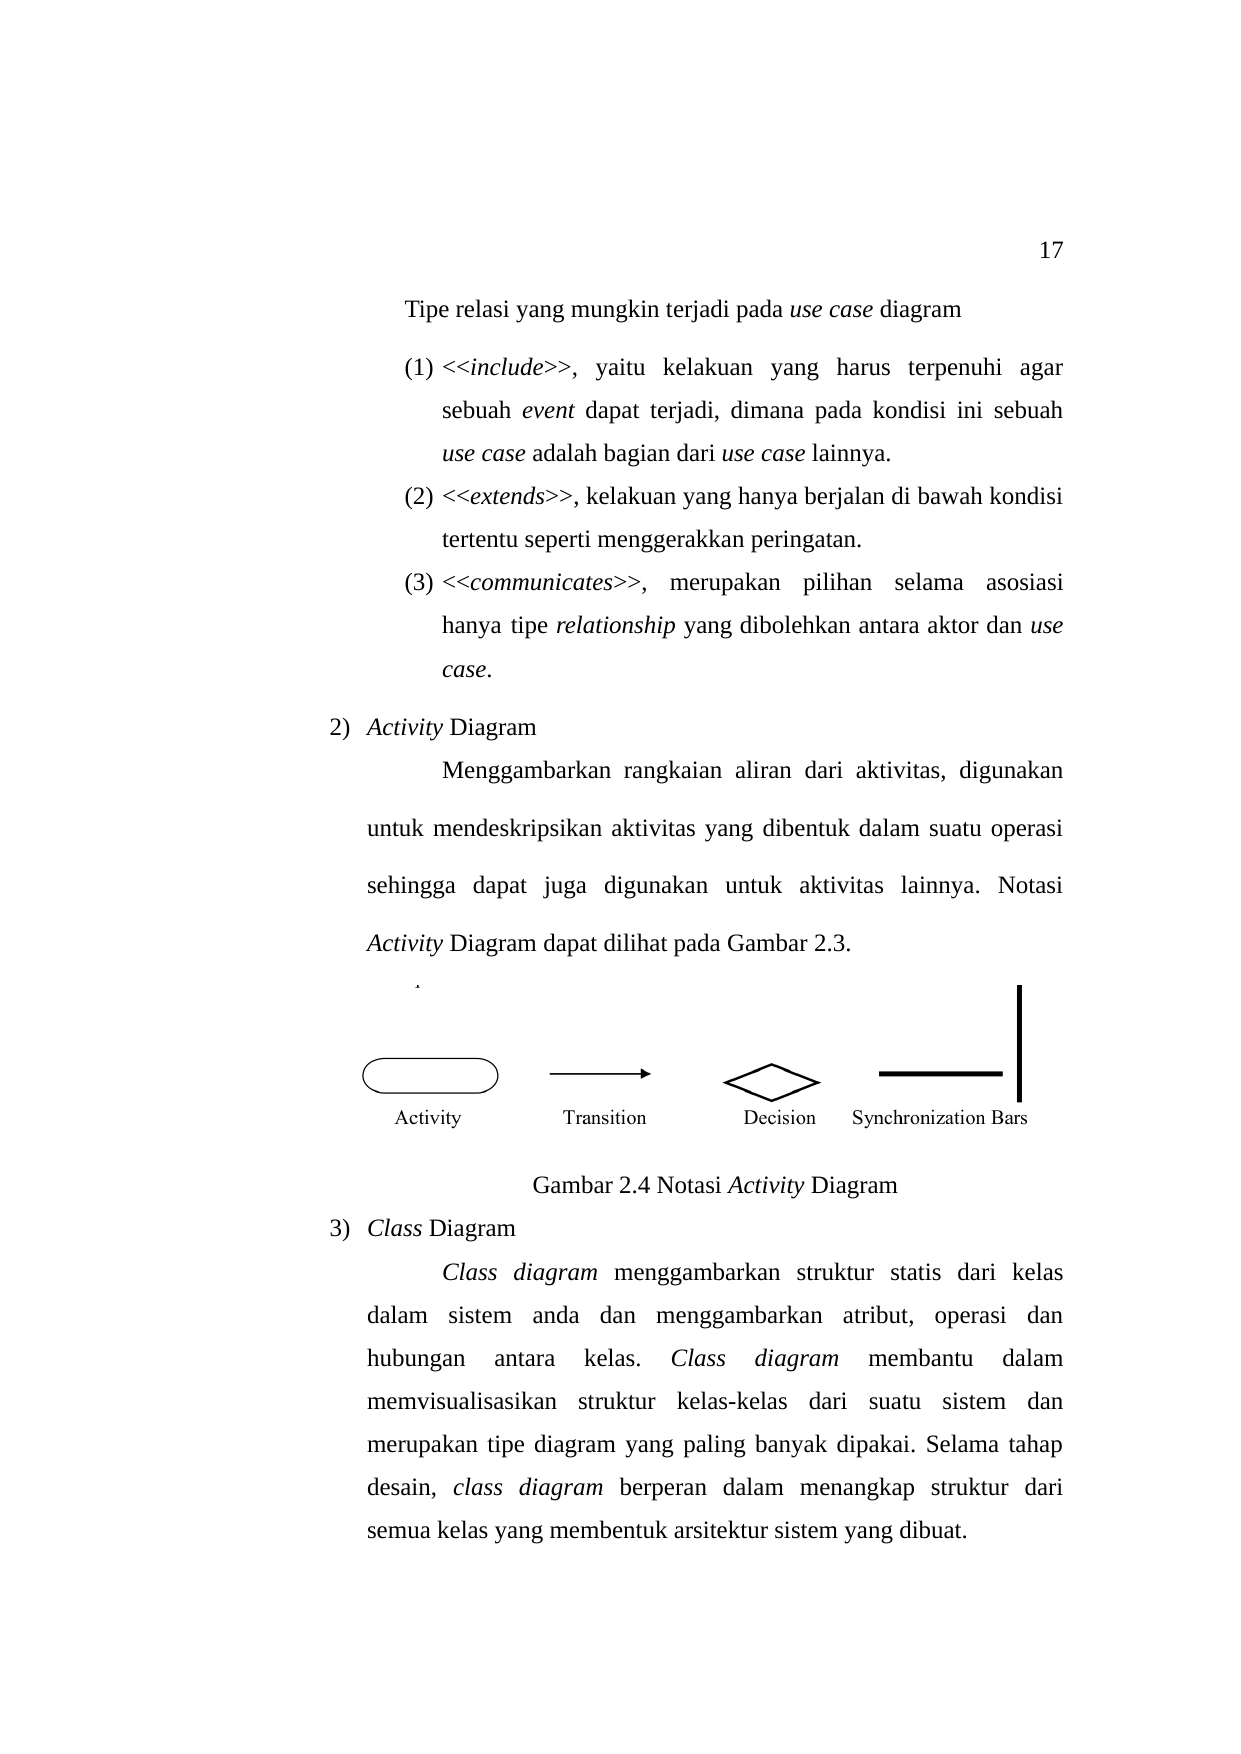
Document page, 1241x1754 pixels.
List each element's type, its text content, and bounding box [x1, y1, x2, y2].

text Class diagram menggambarkan struktur statis dari kelas dalam sistem anda dan menggambarkan atribut, operasi dan hubungan antara kelas. Class diagram membantu dalam memvisualisasikan struktur kelas-kelas dari suatu sistem dan merupakan tipe diagram yang paling banyak dipakai. Selama tahap desain, class diagram berperan dalam menangkap struktur dari semua kelas yang membentuk arsitektur sistem yang dibuat. [367, 1257, 1063, 1544]
text Tipe relasi yang mungkin terjadi pada use case diagram [404, 294, 1063, 322]
text Menggambarkan rangkaian aliran dari aktivitas, digunakan untuk mendeskripsikan aktivitas yang dibentuk dalam suatu operasi sehingga dapat juga digunakan untuk aktivitas lainnya. Notasi Activity Diagram dapat dilihat pada Gambar 2.3. [367, 755, 1063, 956]
list <<extends>>, kelakuan yang hanya berjalan di bawah kondisi tertentu seperti menggerakkan peringatan. [404, 481, 1063, 553]
list Class Diagram [329, 1213, 1063, 1242]
list <<communicates>>, merupakan pilihan selama asosiasi hanya tipe relationship yang dibolehkan antara aktor dan use case. [404, 567, 1063, 682]
picture [352, 985, 1050, 1156]
text Gambar 2.4 Notasi Activity Diagram [367, 985, 1063, 1199]
list <<include>>, yaitu kelakuan yang harus terpenuhi agar sebuah event dapat terjadi, dimana pada kondisi ini sebuah use case adalah bagian dari use case lainnya. [404, 352, 1063, 467]
list Activity Diagram [329, 712, 1063, 741]
